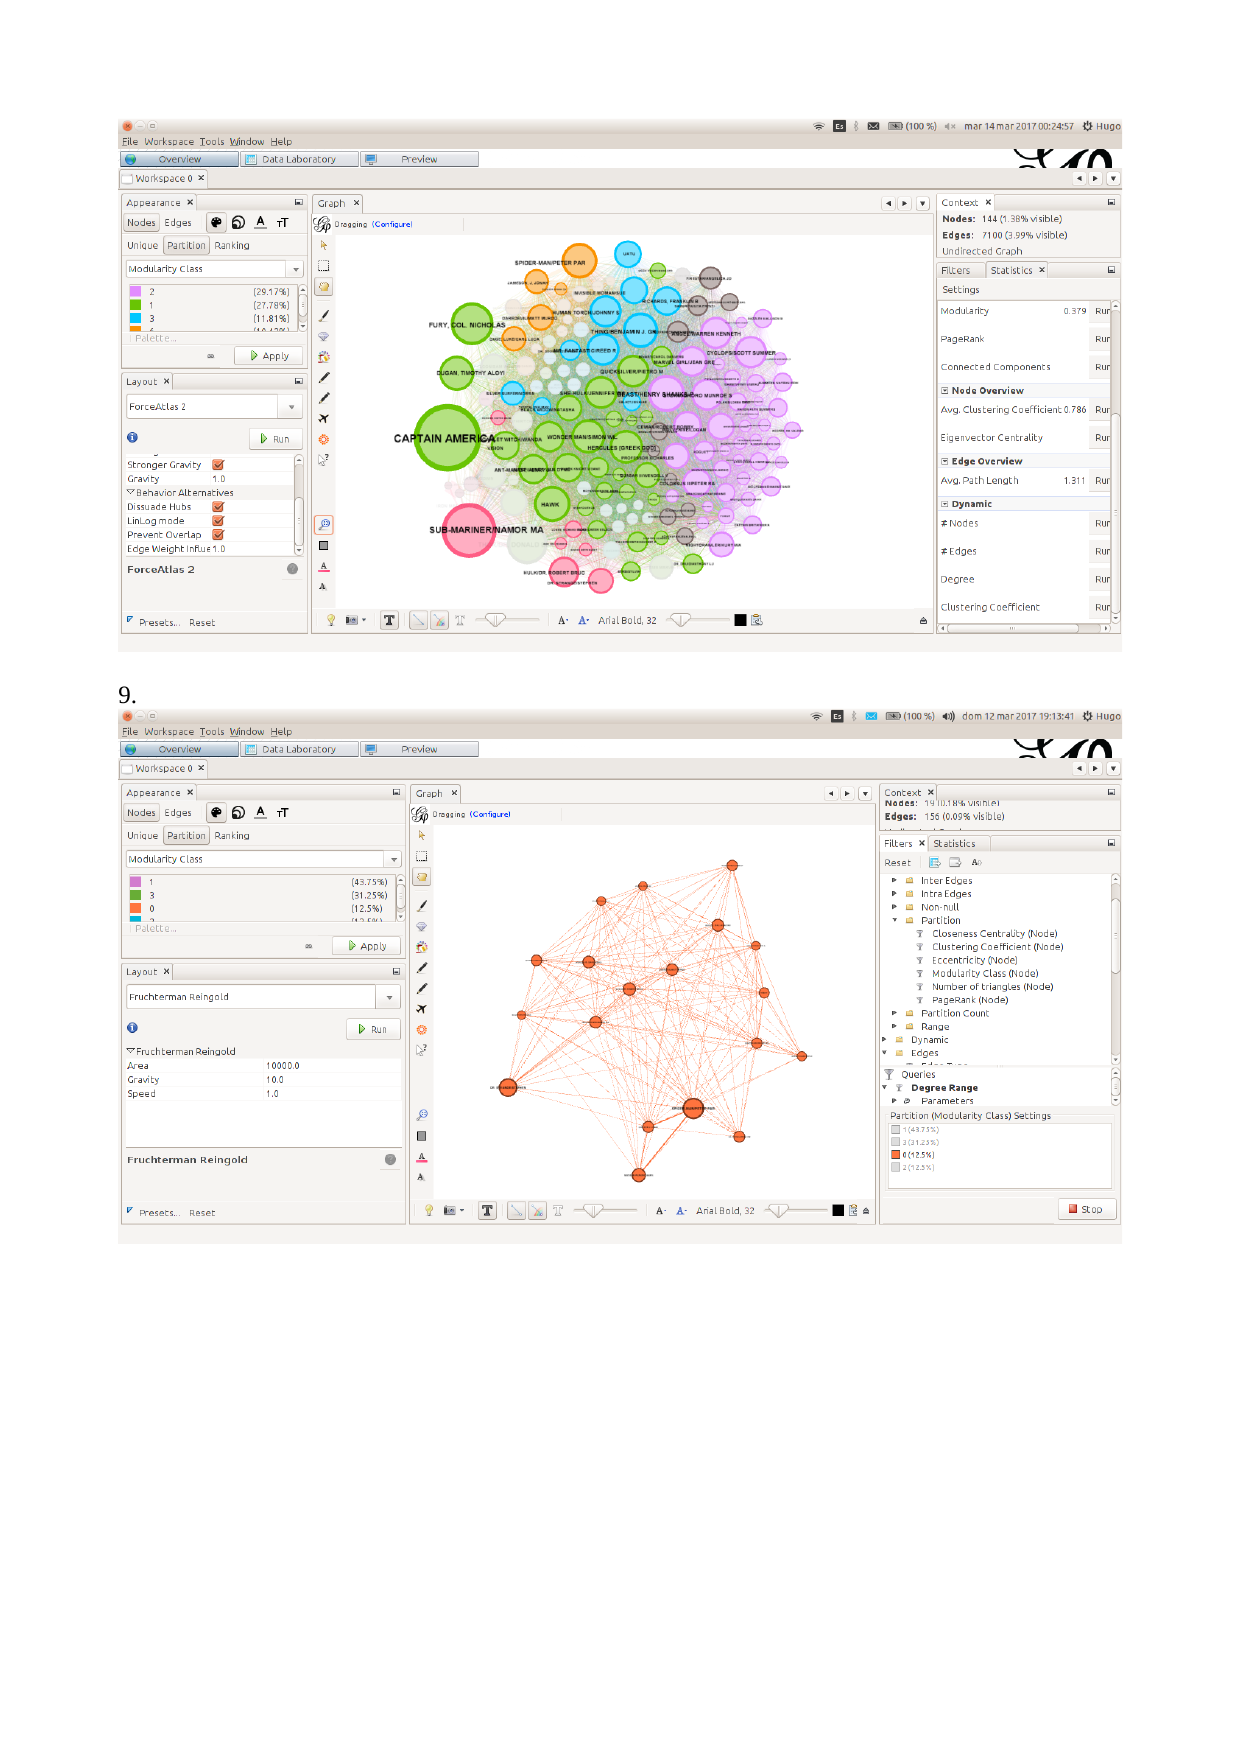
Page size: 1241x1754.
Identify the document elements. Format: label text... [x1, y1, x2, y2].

picture [118, 118, 1123, 652]
picture [118, 708, 1123, 1244]
text 9. [118, 680, 1122, 708]
